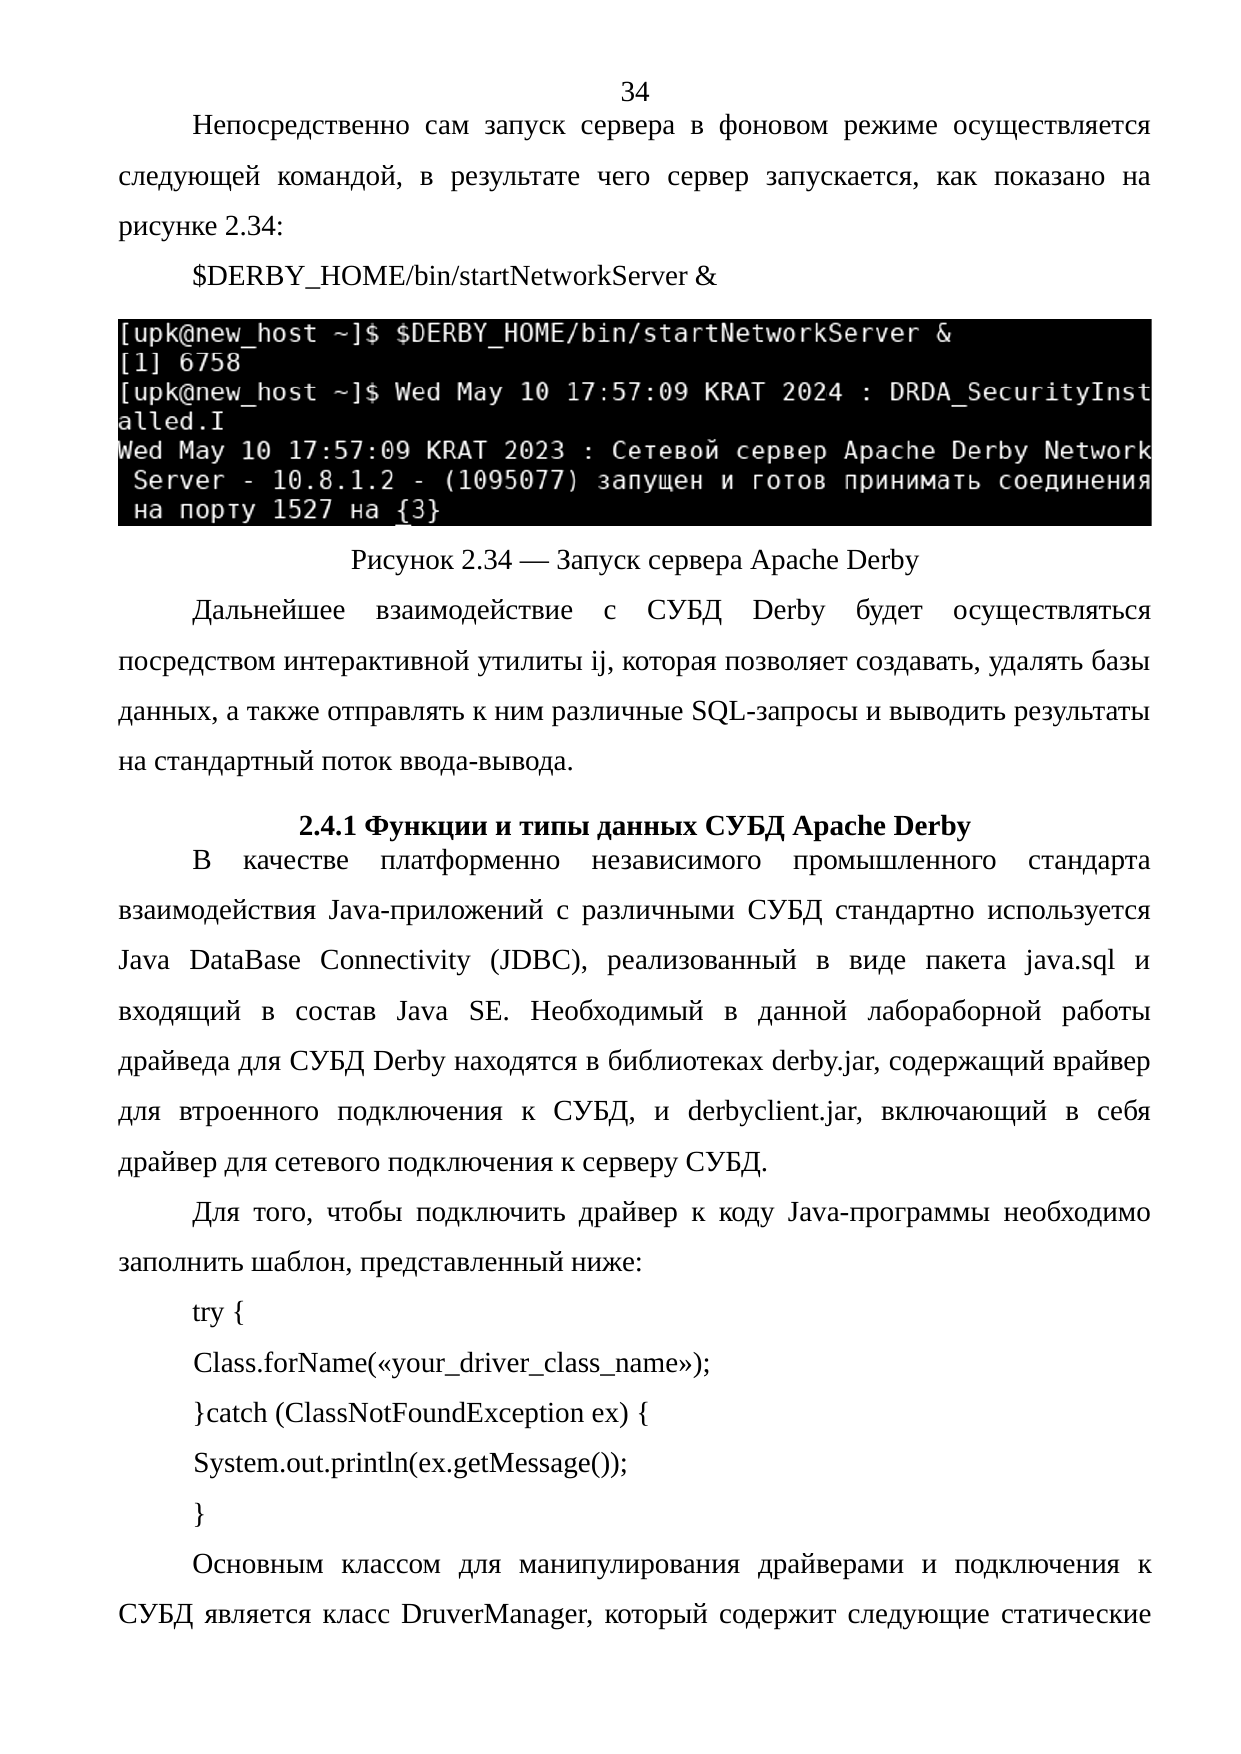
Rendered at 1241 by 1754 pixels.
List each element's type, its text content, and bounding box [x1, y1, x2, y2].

text $DERBY_HOME/bin/startNetworkServer & [118, 258, 1152, 292]
text В качестве платформенно независимого промышленного стандарта взаимодействия Java-приложений с различными СУБД стандартно используется Java DataBase Connectivity (JDBC), реализованный в виде пакета java.sql и входящий в состав Java SE. Необходимый в данной лабораборной работы драйведа для СУБД Derby находятся в библиотеках derby.jar, содержащий врайвер для втроенного подключения к СУБД, и derbyclient.jar, включающий в себя драйвер для сетевого подключения к серверу СУБД. [118, 842, 1152, 1177]
text Непосредственно сам запуск сервера в фоновом режиме осуществляется следующей командой, в результате чего сервер запускается, как показано на рисунке 2.34: [118, 107, 1152, 242]
text [118, 309, 1152, 319]
text }catch (ClassNotFoundException ex) { [118, 1395, 1152, 1429]
text System.out.println(ex.getMessage()); [118, 1446, 1152, 1479]
subtitle 2.4.1 Функции и типы данных СУБД Apache Derby [118, 808, 1152, 842]
text Для того, чтобы подключить драйвер к коду Java-программы необходимо заполнить шаблон, представленный ниже: [118, 1194, 1152, 1278]
text try { [118, 1294, 1152, 1328]
text Основным классом для манипулирования драйверами и подключения к СУБД является класс DruverManager, который содержит следующие статические [118, 1546, 1152, 1630]
text Дальнейшее взаимодействие с СУБД Derby будет осуществляться посредством интерактивной утилиты ij, которая позволяет создавать, удалять базы данных, а также отправлять к ним различные SQL-запросы и выводить результаты на стандартный поток ввода-вывода. [118, 592, 1152, 777]
text } [118, 1496, 1152, 1529]
text Class.forName(«your_driver_class_name»); [118, 1345, 1152, 1378]
text Рисунок 2.34 — Запуск сервера Apache Derby [118, 526, 1152, 576]
